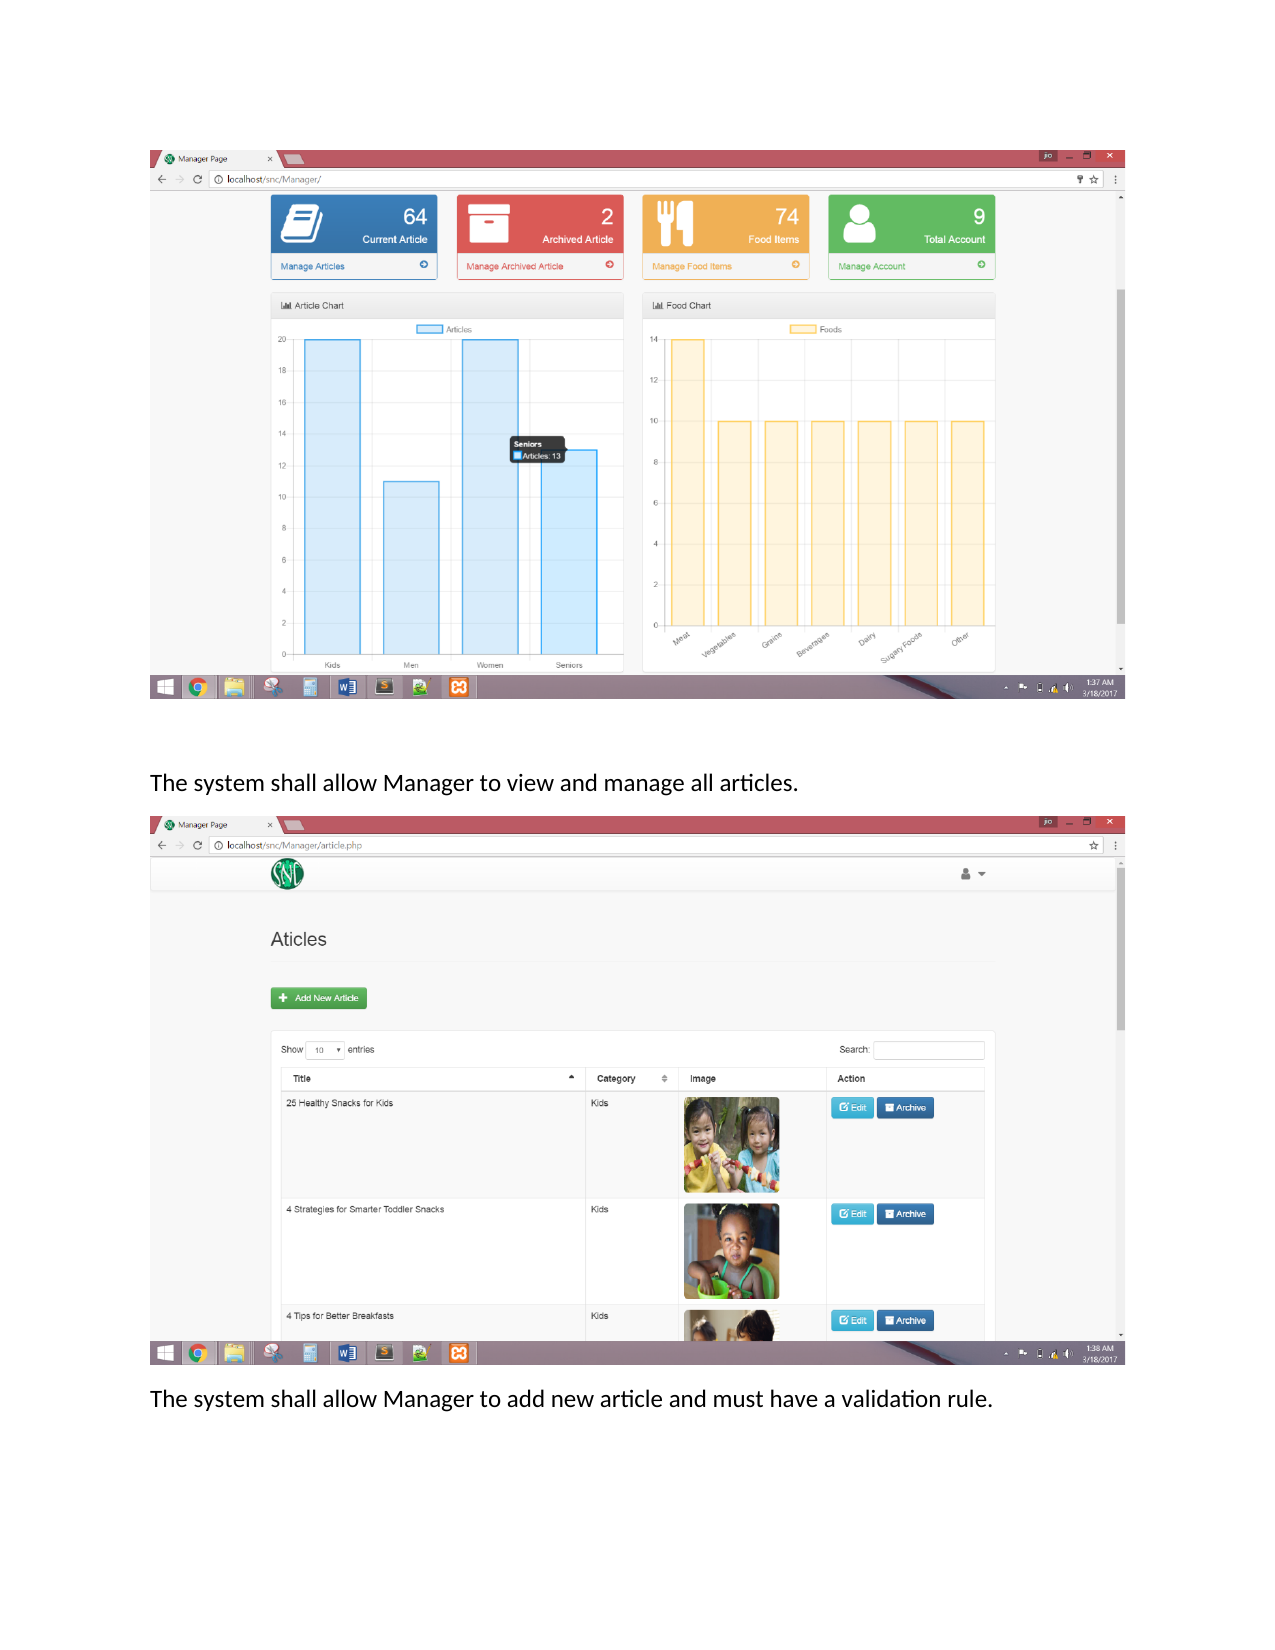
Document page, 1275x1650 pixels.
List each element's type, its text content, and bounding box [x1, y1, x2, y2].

text The system shall allow Manager to add new article and must have a validation rule. [150, 1383, 1125, 1414]
text The system shall allow Manager to view and manage all articles. [150, 767, 1125, 797]
